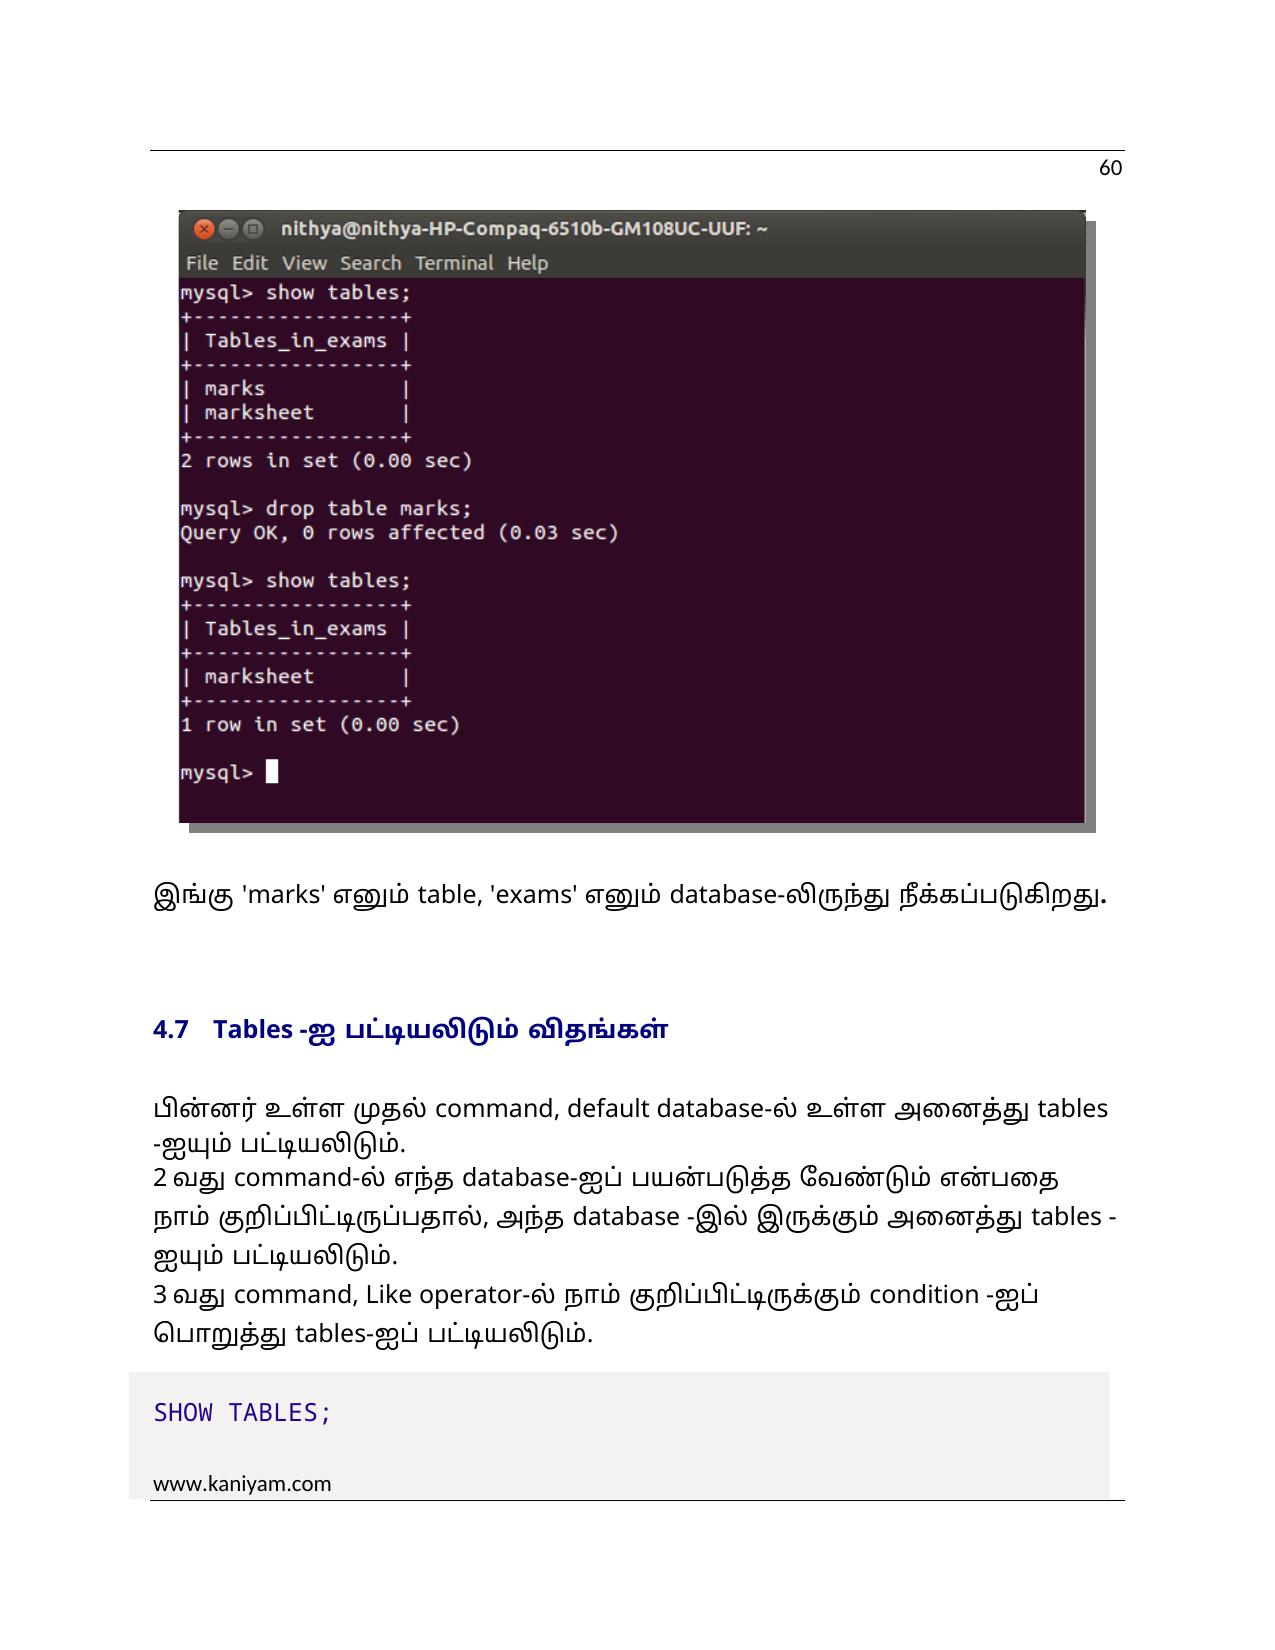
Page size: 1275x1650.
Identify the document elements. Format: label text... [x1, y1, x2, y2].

text இங்கு 'marks' எனும் table, 'exams' எனும் database-லிருந்து நீக்கப்படுகிறது. [153, 211, 1122, 982]
text 3வது command, Like operator-ல் நாம் குறிப்பிட்டிருக்கும் condition -ஐப் பொறுத்து tables-ஐப் பட்டியலிடும். [153, 1277, 1122, 1389]
subtitle Tables -ஐ பட்டியலிடும் விதங்கள் [153, 1012, 1122, 1046]
text பின்னர் உள்ள முதல் command, default database-ல் உள்ள அனைத்து tables -ஐயும் பட்டியலிடும். [153, 1091, 1122, 1159]
text SHOW TABLES; [1110, 1394, 1122, 1428]
picture [178, 210, 1086, 823]
text 2வது command-ல் எந்த database-ஐப் பயன்படுத்த வேண்டும் என்பதை நாம் குறிப்பிட்டிருப்பதால், அந்த database -இல் இருக்கும் அனைத்து tables -ஐயும் பட்டியலிடும். [153, 1159, 1122, 1272]
